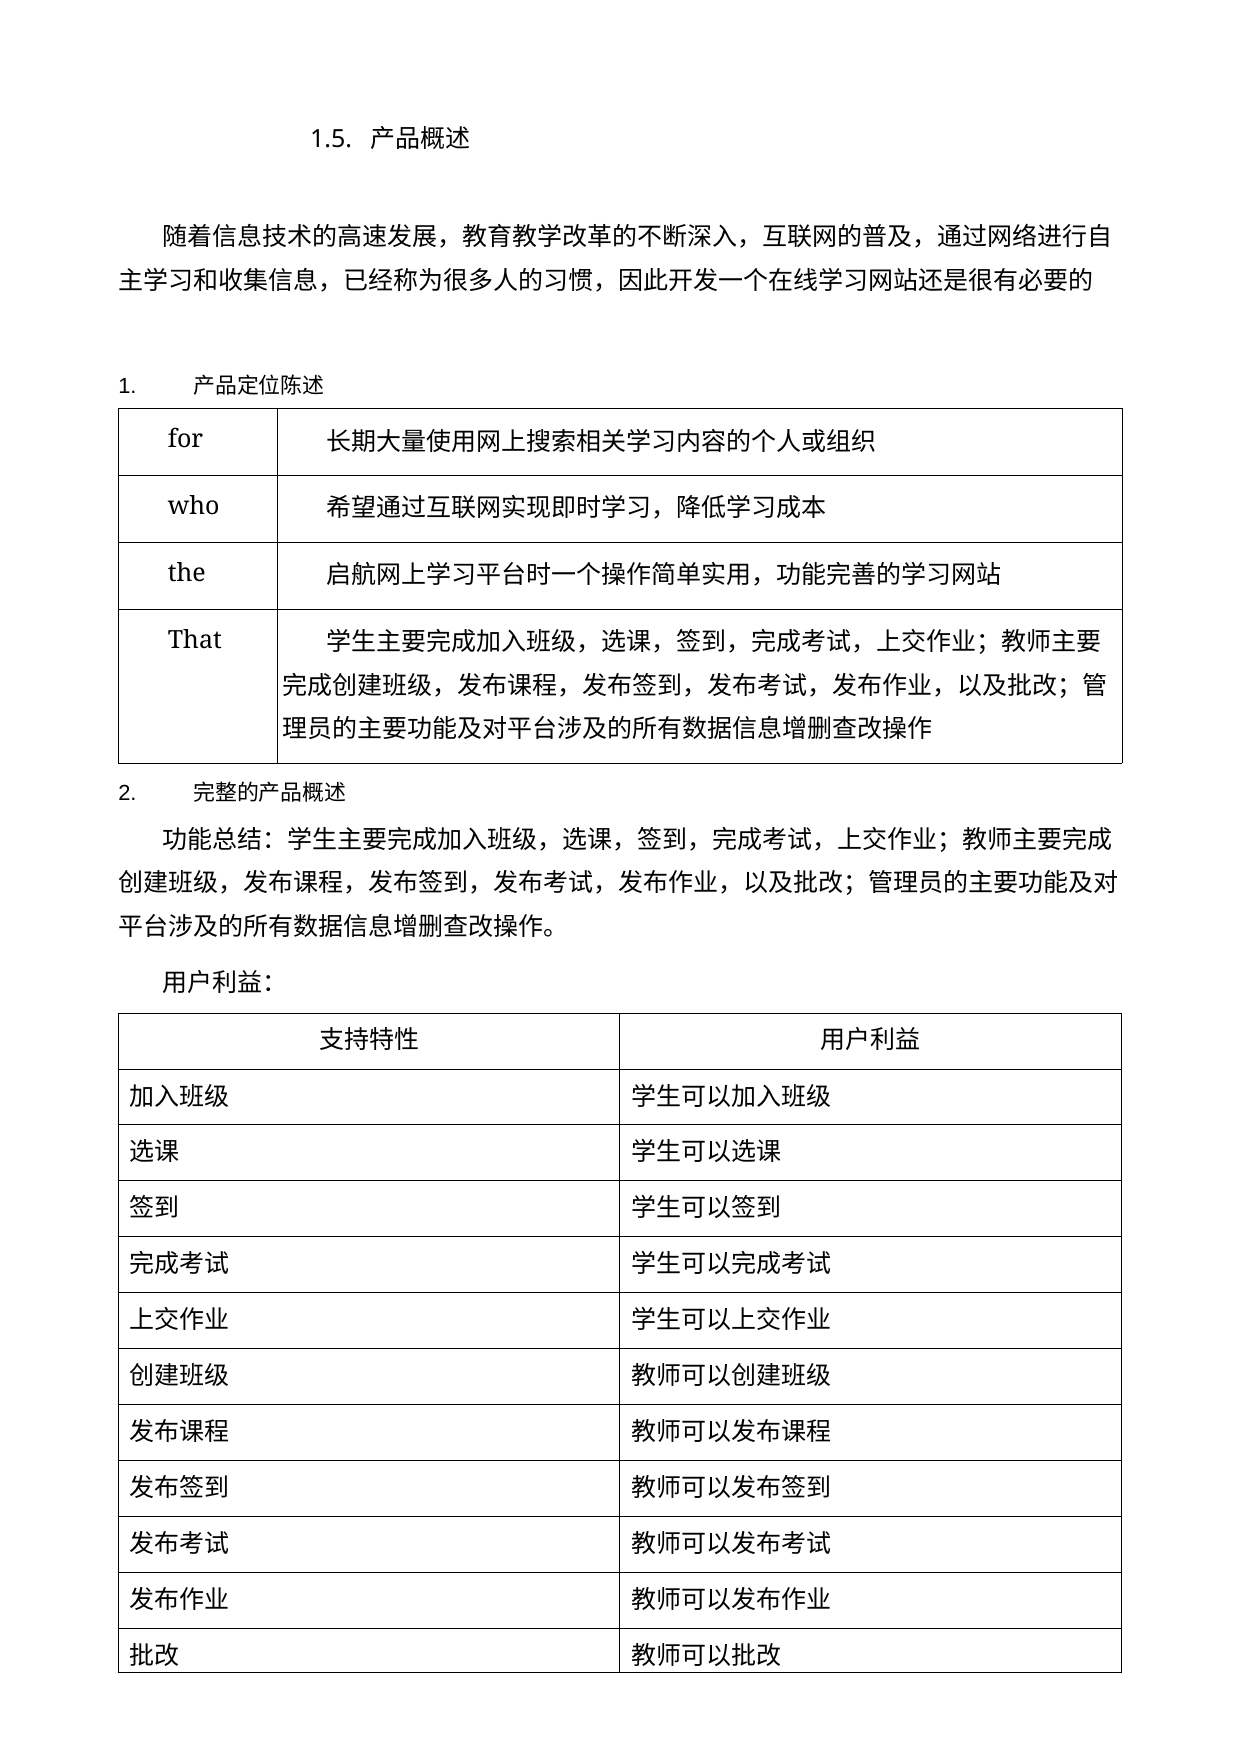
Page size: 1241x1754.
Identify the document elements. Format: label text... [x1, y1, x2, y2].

table_cell 签到 [119, 1181, 619, 1236]
table_cell 启航网上学习平台时一个操作简单实用，功能完善的学习网站 [278, 543, 1122, 609]
table_cell 教师可以发布作业 [620, 1573, 1121, 1628]
table_cell 发布签到 [119, 1461, 619, 1516]
table_cell 学生可以选课 [620, 1125, 1121, 1180]
table_cell 完成考试 [119, 1237, 619, 1292]
table_cell the [119, 543, 277, 609]
table_header 长期大量使用网上搜索相关学习内容的个人或组织 [278, 409, 1122, 475]
table_cell 教师可以发布签到 [620, 1461, 1121, 1516]
table_cell 教师可以批改 [620, 1629, 1121, 1672]
table_cell 教师可以创建班级 [620, 1349, 1121, 1404]
table_header for [119, 409, 277, 475]
table_cell who [119, 476, 277, 542]
text 随着信息技术的高速发展，教育教学改革的不断深入，互联网的普及，通过网络进行自主学习和收集信息，已经称为很多人的习惯，因此开发一个在线学习网站还是很有必要的 [118, 217, 1122, 296]
table_cell 学生主要完成加入班级，选课，签到，完成考试，上交作业；教师主要完成创建班级，发布课程，发布签到，发布考试，发布作业，以及批改；管理员的主要功能及对平台涉及的所有数据信息增删查改操作 [278, 610, 1122, 763]
table_cell 教师可以发布考试 [620, 1517, 1121, 1572]
text 功能总结：学生主要完成加入班级，选课，签到，完成考试，上交作业；教师主要完成创建班级，发布课程，发布签到，发布考试，发布作业，以及批改；管理员的主要功能及对平台涉及的所有数据信息增删查改操作。 [118, 819, 1122, 942]
subtitle 产品概述 [310, 118, 1122, 154]
table_cell 选课 [119, 1125, 619, 1180]
table_cell 创建班级 [119, 1349, 619, 1404]
table_cell 加入班级 [119, 1070, 619, 1124]
text 用户利益： [118, 963, 1122, 999]
table_header 用户利益 [620, 1014, 1121, 1068]
table_header 支持特性 [119, 1014, 619, 1068]
table_cell 发布课程 [119, 1405, 619, 1460]
table_cell 教师可以发布课程 [620, 1405, 1121, 1460]
table_cell 学生可以上交作业 [620, 1293, 1121, 1348]
subtitle 产品定位陈述 [118, 365, 1122, 401]
table_cell That [119, 610, 277, 763]
table_cell 发布作业 [119, 1573, 619, 1628]
subtitle 完整的产品概述 [118, 775, 1122, 807]
table_cell 上交作业 [119, 1293, 619, 1348]
table_cell 发布考试 [119, 1517, 619, 1572]
table_cell 学生可以签到 [620, 1181, 1121, 1236]
table_cell 希望通过互联网实现即时学习，降低学习成本 [278, 476, 1122, 542]
table_cell 学生可以完成考试 [620, 1237, 1121, 1292]
table_cell 批改 [119, 1629, 619, 1672]
table_cell 学生可以加入班级 [620, 1070, 1121, 1124]
